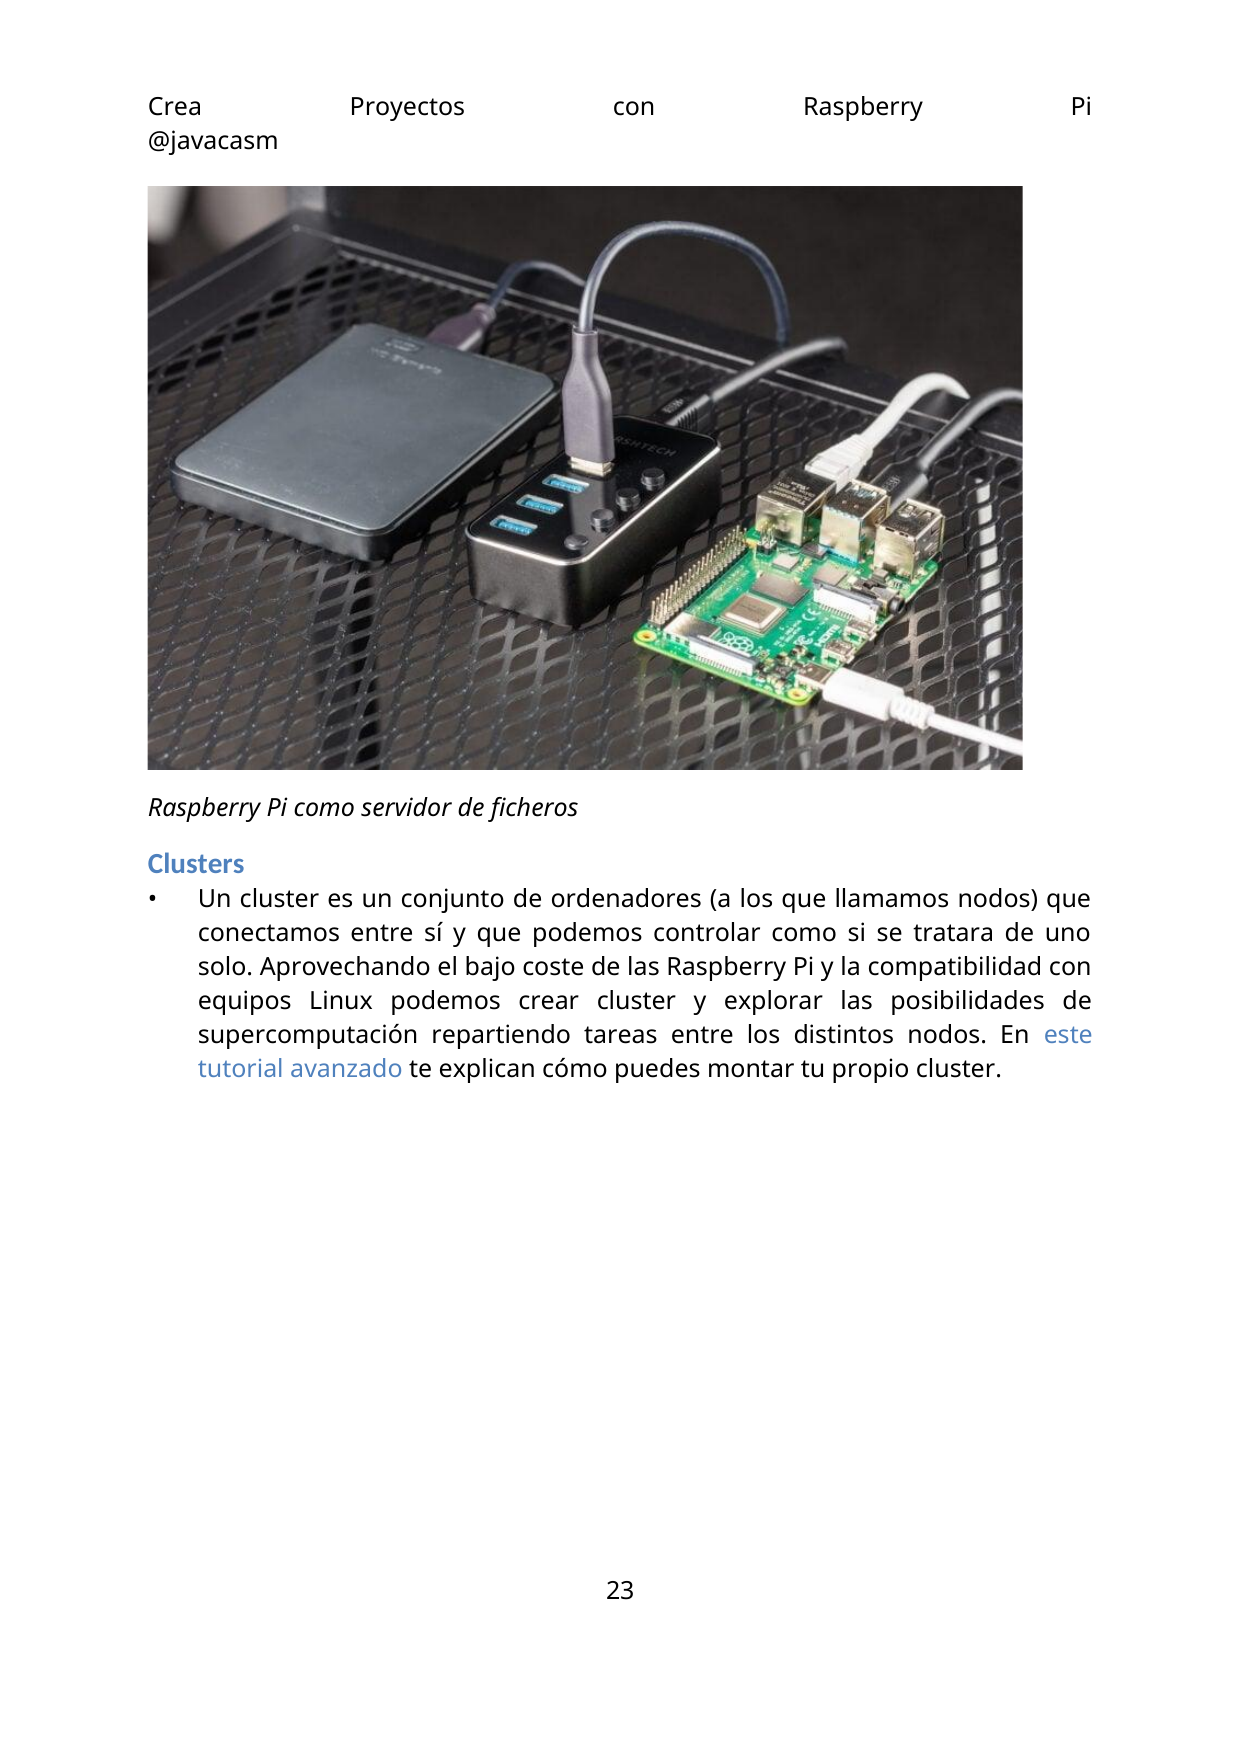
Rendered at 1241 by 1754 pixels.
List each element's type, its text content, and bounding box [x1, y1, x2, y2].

picture [147, 186, 1023, 770]
subtitle Clusters [148, 845, 1093, 881]
text Raspberry Pi como servidor de ficheros [148, 790, 1093, 824]
list Un cluster es un conjunto de ordenadores (a los que llamamos nodos) que conectamos entre sí y que podemos controlar como si se tratara de uno solo. Aprovechando el bajo coste de las Raspberry Pi y la compatibilidad con equipos Linux podemos crear cluster y explorar las posibilidades de supercomputación repartiendo tareas entre los distintos nodos. En este tutorial avanzado te explican cómo puedes montar tu propio cluster. [148, 881, 1093, 1085]
